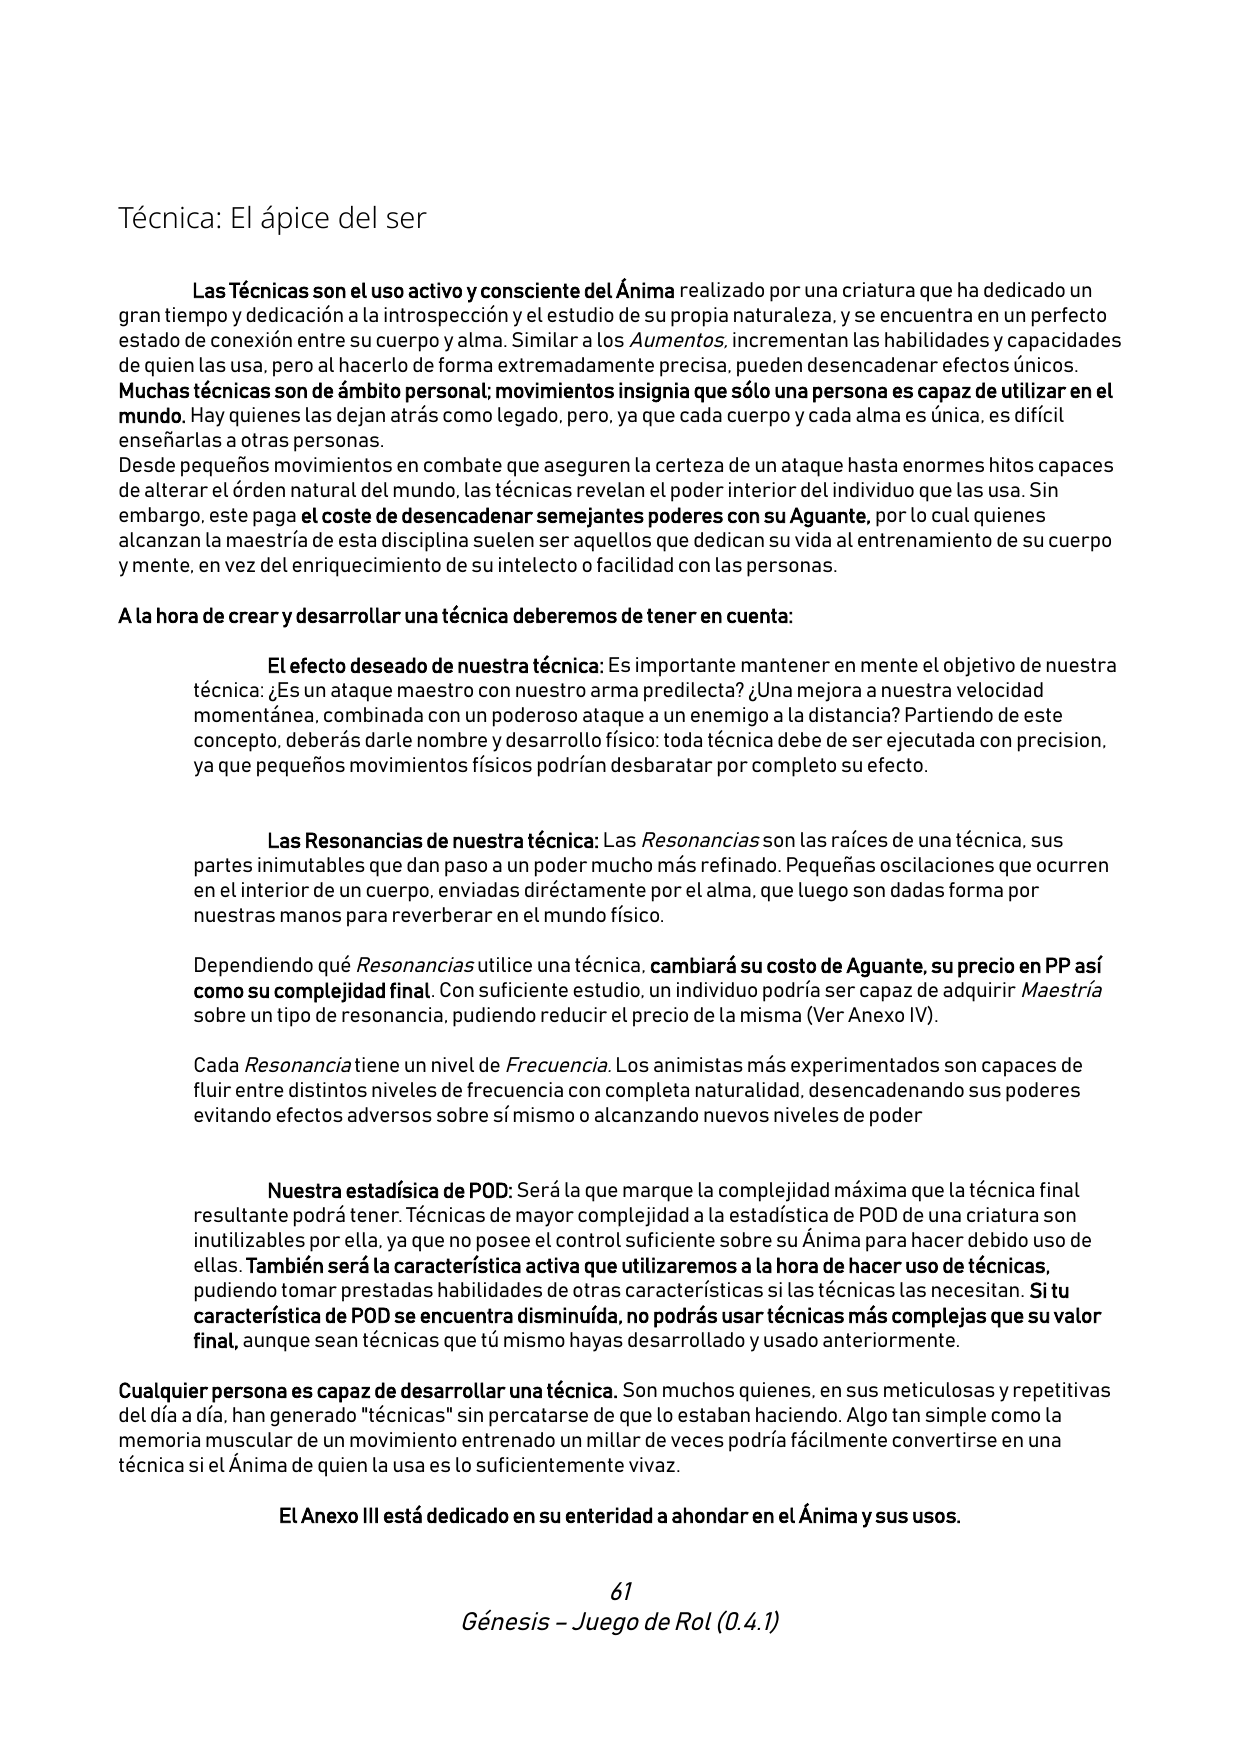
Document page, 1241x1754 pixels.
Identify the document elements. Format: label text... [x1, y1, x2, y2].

text Dependiendo qué Resonancias utilice una técnica, cambiará su costo de Aguante, su precio en PP así como su complejidad final. Con suficiente estudio, un individuo podría ser capaz de adquirir Maestría sobre un tipo de resonancia, pudiendo reducir el precio de la misma (Ver Anexo IV). [193, 952, 1122, 1027]
text Cada Resonancia tiene un nivel de Frecuencia. Los animistas más experimentados son capaces de fluir entre distintos niveles de frecuencia con completa naturalidad, desencadenando sus poderes evitando efectos adversos sobre sí mismo o alcanzando nuevos niveles de poder [193, 1052, 1122, 1127]
text Cualquier persona es capaz de desarrollar una técnica. Son muchos quienes, en sus meticulosas y repetitivas del día a día, han generado "técnicas" sin percatarse de que lo estaban haciendo. Algo tan simple como la memoria muscular de un movimiento entrenado un millar de veces podría fácilmente convertirse en una técnica si el Ánima de quien la usa es lo suficientemente vivaz. [118, 1377, 1122, 1477]
subtitle Técnica: El ápice del ser [118, 197, 1122, 237]
text Las Técnicas son el uso activo y consciente del Ánima realizado por una criatura que ha dedicado un gran tiempo y dedicación a la introspección y el estudio de su propia naturaleza, y se encuentra en un perfecto estado de conexión entre su cuerpo y alma. Similar a los Aumentos, incrementan las habilidades y capacidades de quien las usa, pero al hacerlo de forma extremadamente precisa, pueden desencadenar efectos únicos. Muchas técnicas son de ámbito personal; movimientos insignia que sólo una persona es capaz de utilizar en el mundo. Hay quienes las dejan atrás como legado, pero, ya que cada cuerpo y cada alma es única, es difícil enseñarlas a otras personas. [118, 277, 1122, 452]
text Desde pequeños movimientos en combate que aseguren la certeza de un ataque hasta enormes hitos capaces de alterar el órden natural del mundo, las técnicas revelan el poder interior del individuo que las usa. Sin embargo, este paga el coste de desencadenar semejantes poderes con su Aguante, por lo cual quienes alcanzan la maestría de esta disciplina suelen ser aquellos que dedican su vida al entrenamiento de su cuerpo y mente, en vez del enriquecimiento de su intelecto o facilidad con las personas. [118, 452, 1122, 577]
text El Anexo III está dedicado en su enteridad a ahondar en el Ánima y sus usos. [118, 1502, 1122, 1527]
text Nuestra estadísica de POD: Será la que marque la complejidad máxima que la técnica final resultante podrá tener. Técnicas de mayor complejidad a la estadística de POD de una criatura son inutilizables por ella, ya que no posee el control suficiente sobre su Ánima para hacer debido uso de ellas. También será la característica activa que utilizaremos a la hora de hacer uso de técnicas, pudiendo tomar prestadas habilidades de otras características si las técnicas las necesitan. Si tu característica de POD se encuentra disminuída, no podrás usar técnicas más complejas que su valor final, aunque sean técnicas que tú mismo hayas desarrollado y usado anteriormente. [193, 1177, 1122, 1352]
text Las Resonancias de nuestra técnica: Las Resonancias son las raíces de una técnica, sus partes inimutables que dan paso a un poder mucho más refinado. Pequeñas oscilaciones que ocurren en el interior de un cuerpo, enviadas diréctamente por el alma, que luego son dadas forma por nuestras manos para reverberar en el mundo físico. [193, 827, 1122, 927]
text El efecto deseado de nuestra técnica: Es importante mantener en mente el objetivo de nuestra técnica: ¿Es un ataque maestro con nuestro arma predilecta? ¿Una mejora a nuestra velocidad momentánea, combinada con un poderoso ataque a un enemigo a la distancia? Partiendo de este concepto, deberás darle nombre y desarrollo físico: toda técnica debe de ser ejecutada con precision, ya que pequeños movimientos físicos podrían desbaratar por completo su efecto. [193, 652, 1122, 777]
text A la hora de crear y desarrollar una técnica deberemos de tener en cuenta: [118, 602, 1122, 627]
